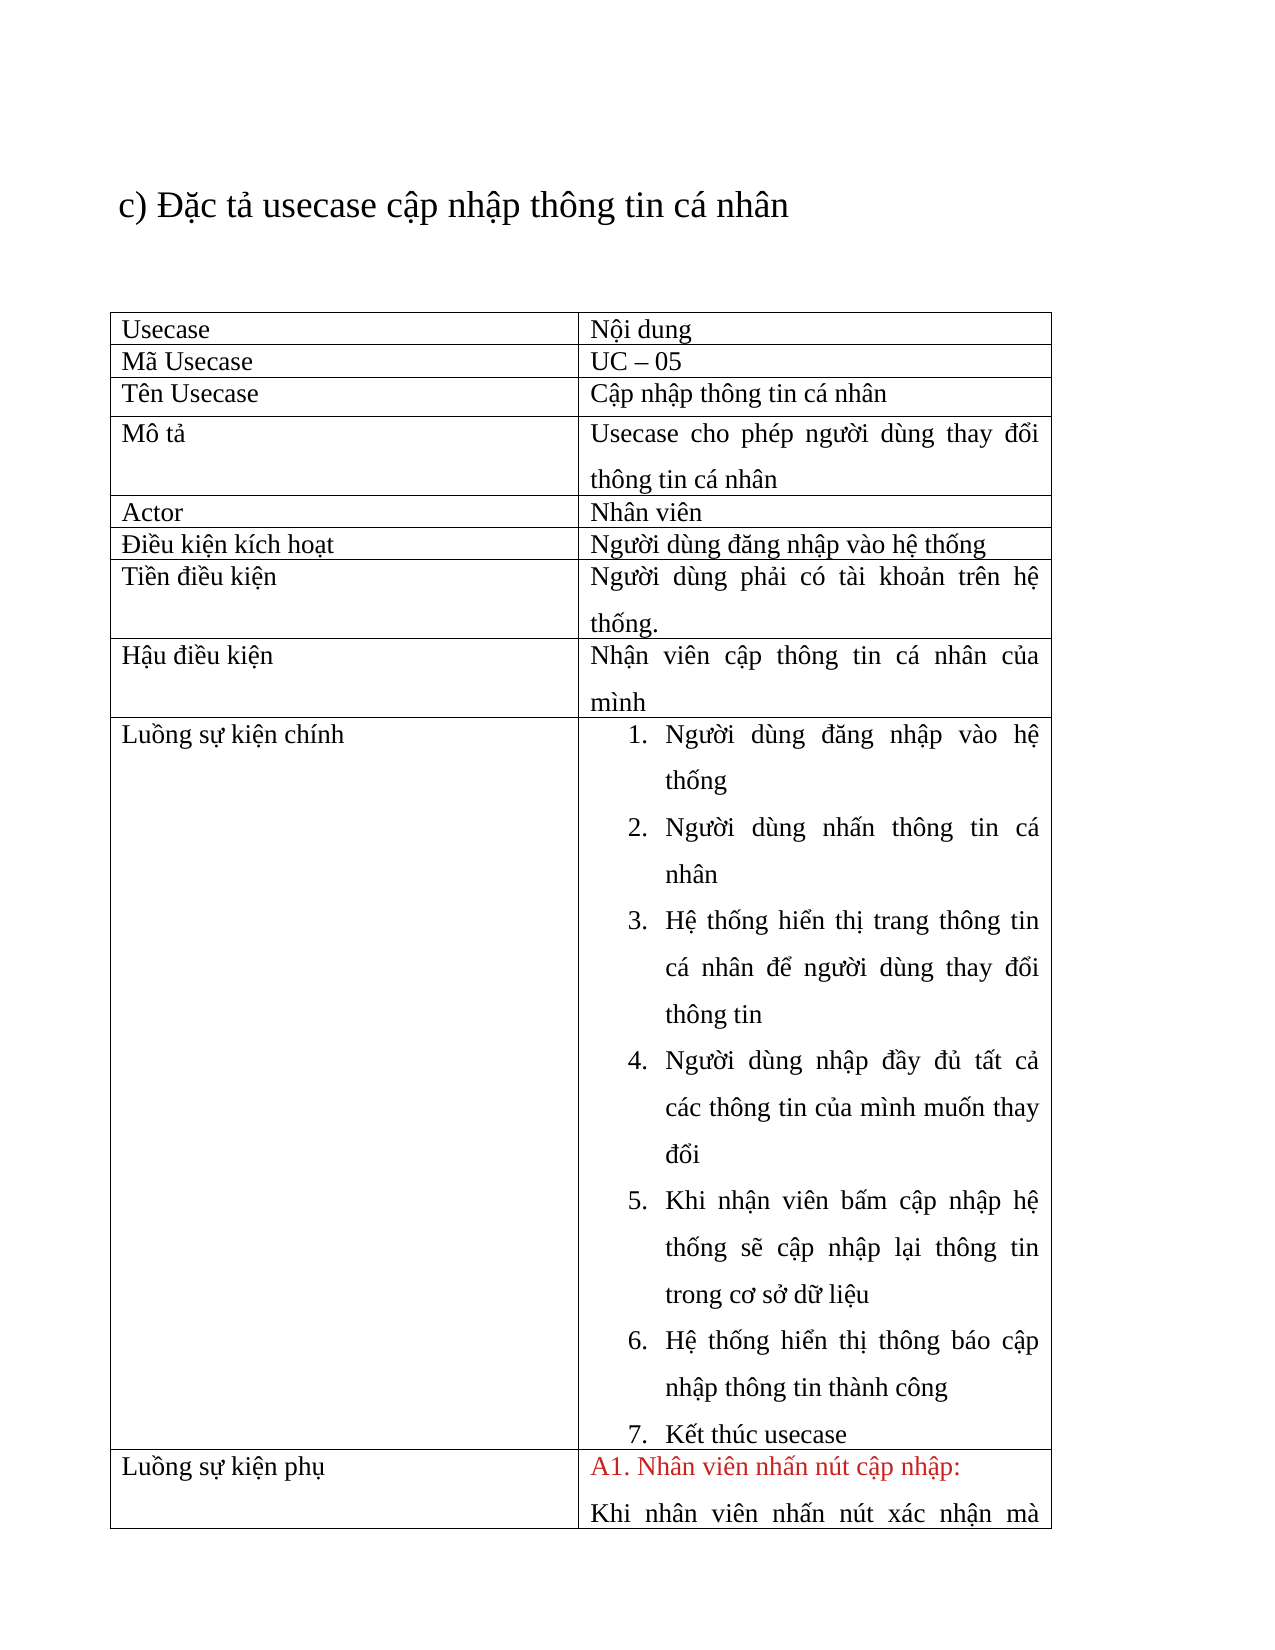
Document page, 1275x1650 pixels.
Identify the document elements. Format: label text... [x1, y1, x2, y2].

table_cell Luồng sự kiện phụ [111, 1450, 578, 1528]
table_cell Usecase cho phép người dùng thay đổi thông tin cá nhân [579, 417, 1051, 495]
table_header Usecase [111, 313, 578, 344]
table_cell Điều kiện kích hoạt [111, 528, 578, 559]
table_cell Tiền điều kiện [111, 560, 578, 638]
table_cell Tên Usecase [111, 378, 578, 416]
table_cell UC – 05 [579, 345, 1051, 377]
table_cell Luồng sự kiện chính [111, 718, 578, 1449]
text c) Đặc tả usecase cập nhập thông tin cá nhân [118, 183, 1157, 226]
table_cell Nhận viên cập thông tin cá nhân của mình [579, 639, 1051, 717]
table_cell Nhân viên [579, 496, 1051, 527]
table_cell Actor [111, 496, 578, 527]
table_cell Mô tả [111, 417, 578, 495]
table_cell Cập nhập thông tin cá nhân [579, 378, 1051, 416]
table_cell Hậu điều kiện [111, 639, 578, 717]
table_cell Người dùng đăng nhập vào hệ thống [579, 528, 1051, 559]
table_cell Người dùng đăng nhập vào hệ thống Người dùng nhấn thông tin cá nhân Hệ thống hiển thị trang thông tin cá nhân để người dùng thay đổi thông tin Người dùng nhập đầy đủ tất cả các thông tin của mình muốn thay đổi Khi nhận viên bấm cập nhập hệ thống sẽ cập nhập lại thông tin trong cơ sở dữ liệu Hệ thống hiển thị thông báo cập nhập thông tin thành công Kết thúc usecase [579, 718, 1051, 1449]
table_cell A1. Nhân viên nhấn nút cập nhập: Khi nhân viên nhấn nút xác nhận mà [579, 1450, 1051, 1528]
table_header Nội dung [579, 313, 1051, 344]
table_cell Người dùng phải có tài khoản trên hệ thống. [579, 560, 1051, 638]
table_cell Mã Usecase [111, 345, 578, 377]
